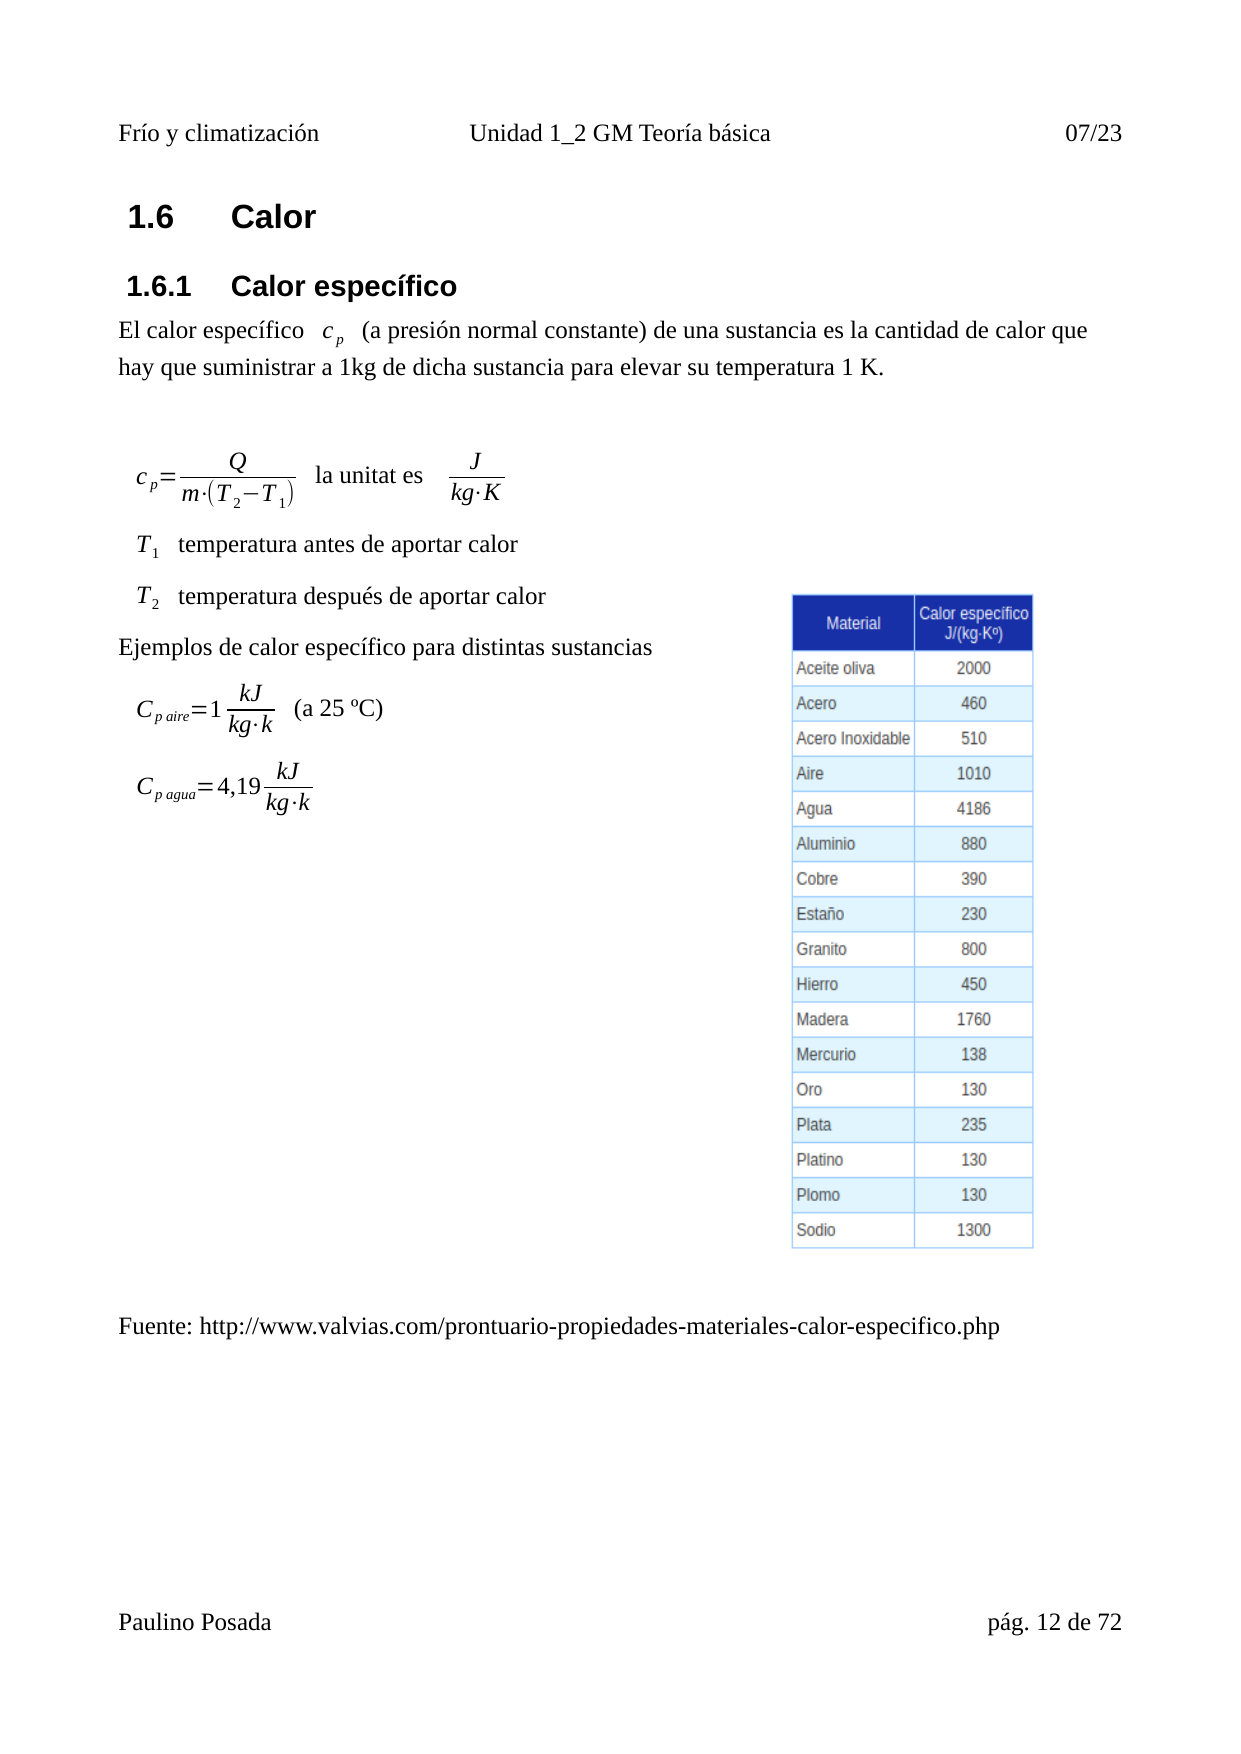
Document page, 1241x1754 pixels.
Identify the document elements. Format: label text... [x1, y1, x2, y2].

subtitle Calor específico [118, 269, 1122, 303]
picture [788, 590, 1040, 1260]
subtitle Calor [118, 197, 1122, 236]
text la unitat es [118, 447, 1122, 511]
text Fuente: http://www.valvias.com/prontuario-propiedades-materiales-calor-especifico.php [118, 1311, 1122, 1340]
text temperatura después de aportar calor [118, 581, 1122, 613]
text [1040, 680, 1122, 739]
text El calor específico(a presión normal constante) de una sustancia es la cantidad de calor que hay que suministrar a 1kg de dicha sustancia para elevar su temperatura 1 K. [118, 315, 1122, 381]
text Ejemplos de calor específico para distintas sustancias [118, 632, 788, 661]
text (a 25 ºC) [118, 680, 788, 739]
text [1040, 632, 1122, 661]
text temperatura antes de aportar calor [118, 529, 1122, 562]
